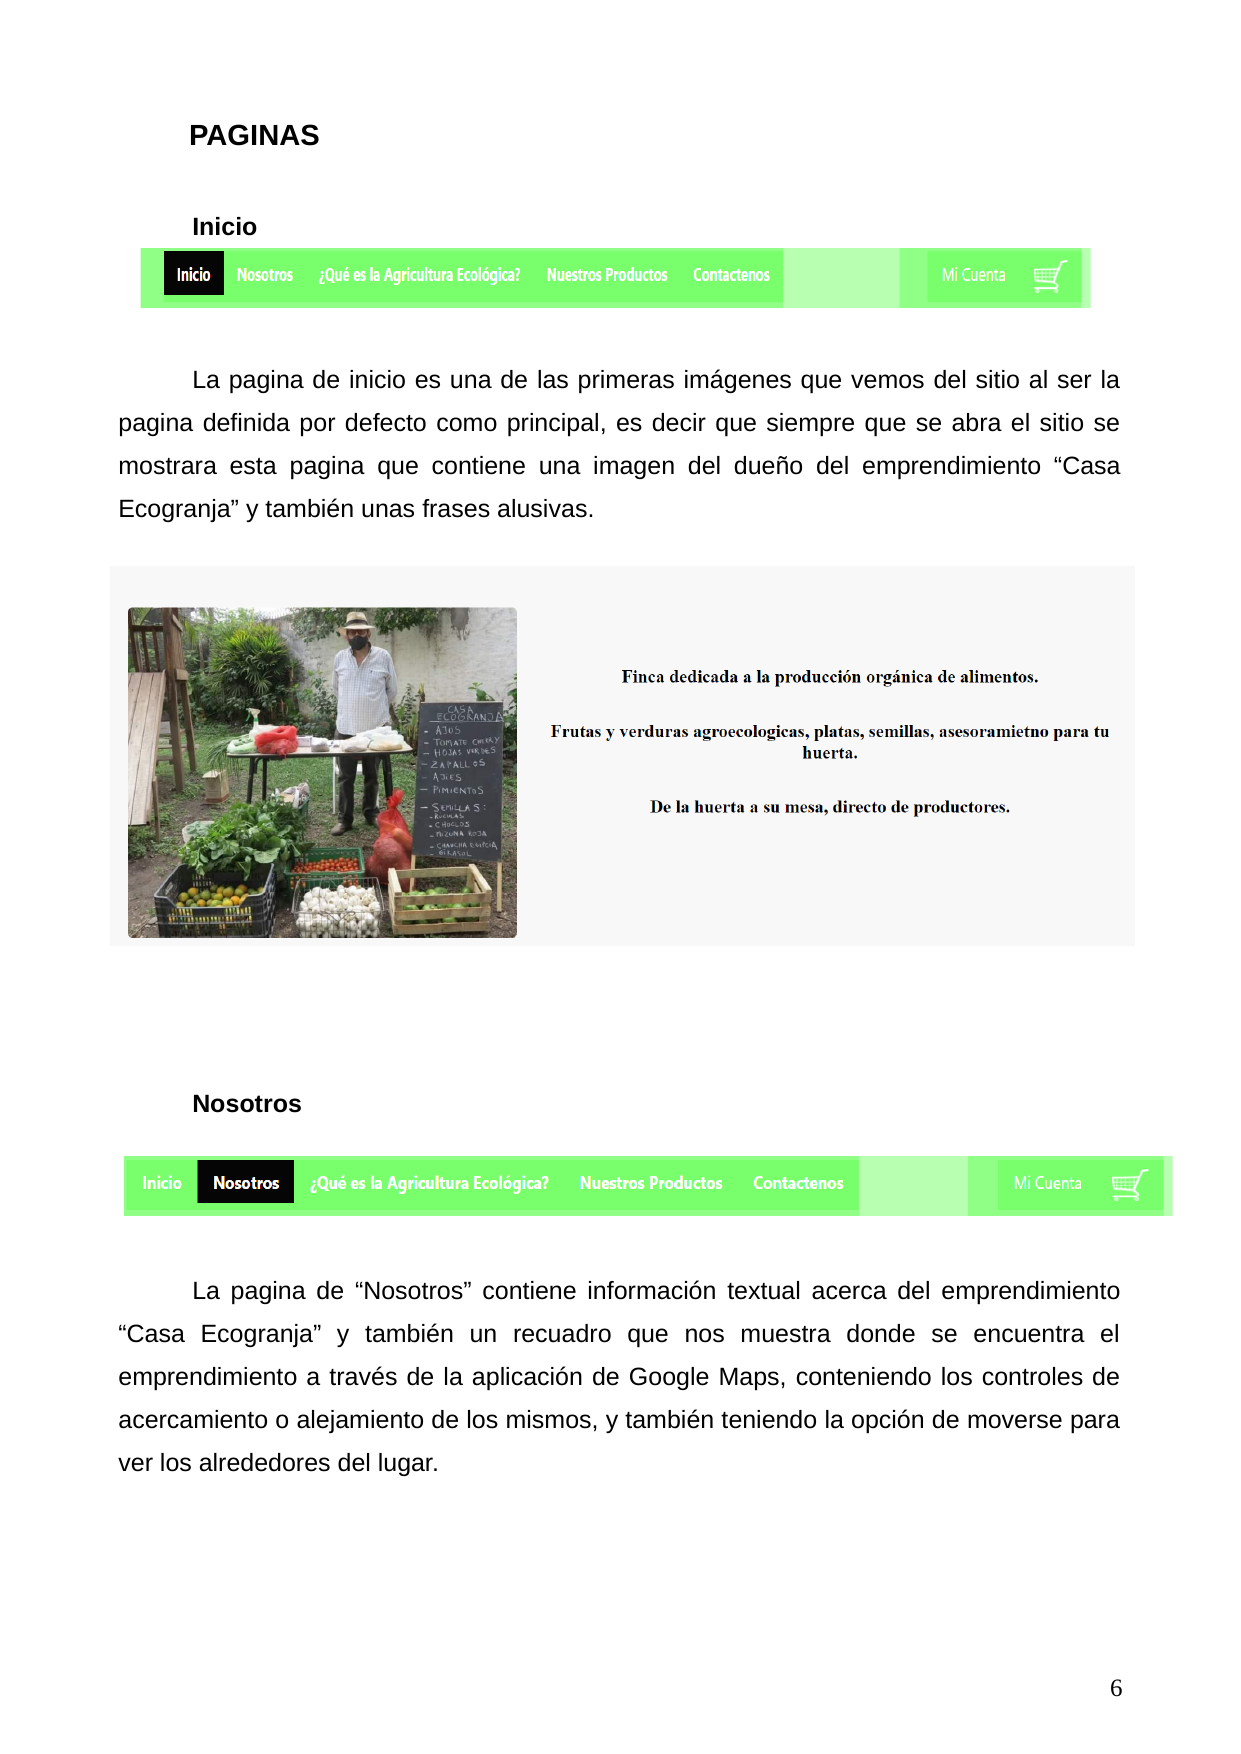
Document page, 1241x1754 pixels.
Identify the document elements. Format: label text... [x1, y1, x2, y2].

text PAGINAS [189, 118, 1122, 152]
text Nosotros [118, 1089, 1122, 1117]
text La pagina de inicio es una de las primeras imágenes que vemos del sitio al ser la pagina definida por defecto como principal, es decir que siempre que se abra el sitio se mostrara esta pagina que contiene una imagen del dueño del emprendimiento “Casa Ecogranja” y también unas frases alusivas. [118, 365, 1122, 523]
picture [124, 1156, 251, 1216]
text Inicio [118, 212, 1122, 240]
text La pagina de “Nosotros” contiene información textual acerca del emprendimiento “Casa Ecogranja” y también un recuadro que nos muestra donde se encuentra el emprendimiento a través de la aplicación de Google Maps, conteniendo los controles de acercamiento o alejamiento de los mismos, y también teniendo la opción de moverse para ver los alrededores del lugar. [118, 1276, 1122, 1477]
picture [109, 566, 1135, 946]
